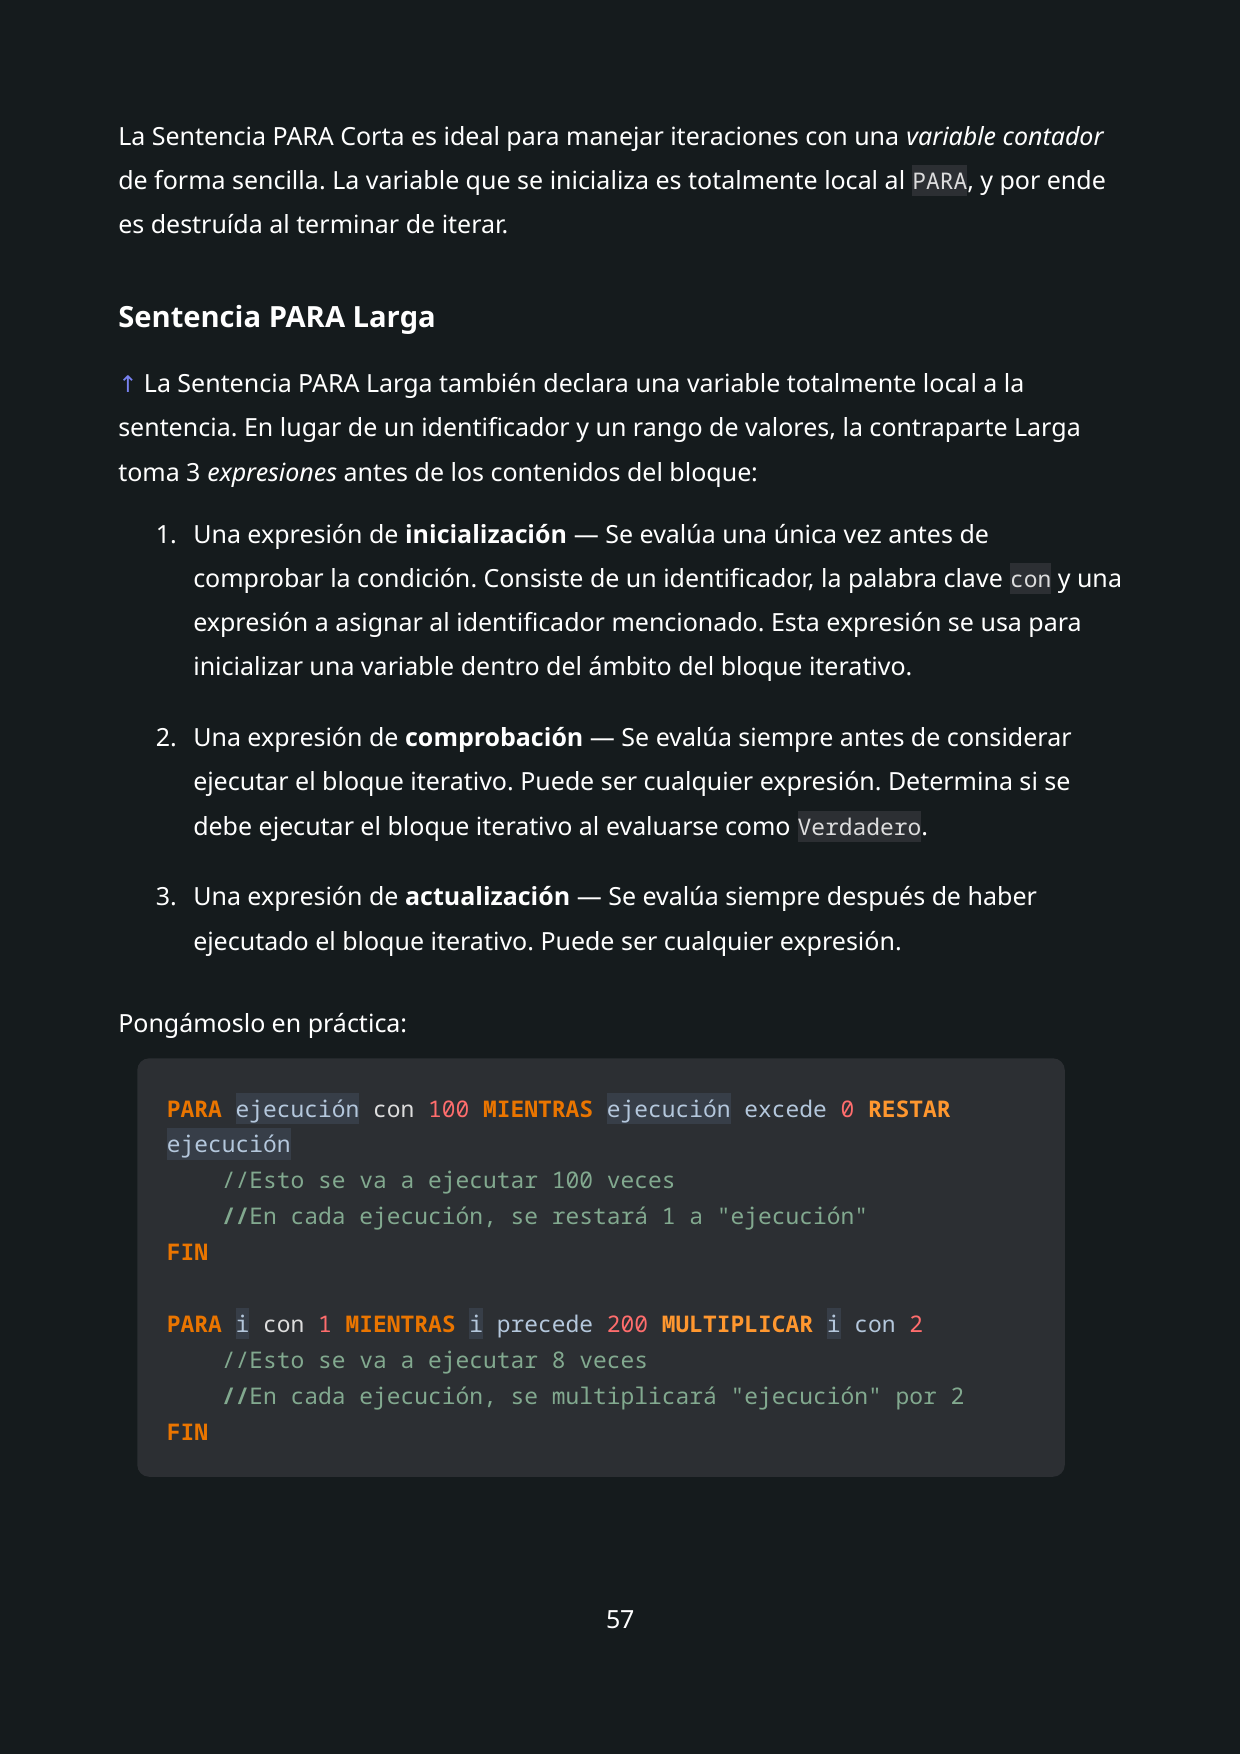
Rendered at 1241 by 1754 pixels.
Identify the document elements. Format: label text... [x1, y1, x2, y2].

text La Sentencia PARA Corta es ideal para manejar iteraciones con una variable contador de forma sencilla. La variable que se inicializa es totalmente local al PARA, y por ende es destruída al terminar de iterar. [118, 118, 1122, 241]
list Una expresión de actualización — Se evalúa siempre después de haber ejecutado el bloque iterativo. Puede ser cualquier expresión. [156, 879, 1122, 957]
text Pongámoslo en práctica: [118, 1006, 1122, 1040]
list Una expresión de comprobación — Se evalúa siempre antes de considerar ejecutar el bloque iterativo. Puede ser cualquier expresión. Determina si se debe ejecutar el bloque iterativo al evaluarse como Verdadero. [156, 720, 1122, 842]
subtitle Sentencia PARA Larga [118, 296, 1122, 336]
text ↑ La Sentencia PARA Larga también declara una variable totalmente local a la sentencia. En lugar de un identificador y un rango de valores, la contraparte Larga toma 3 expresiones antes de los contenidos del bloque: [118, 366, 1122, 488]
list Una expresión de inicialización — Se evalúa una única vez antes de comprobar la condición. Consiste de un identificador, la palabra clave con y una expresión a asignar al identificador mencionado. Esta expresión se usa para inicializar una variable dentro del ámbito del bloque iterativo. [156, 516, 1122, 683]
